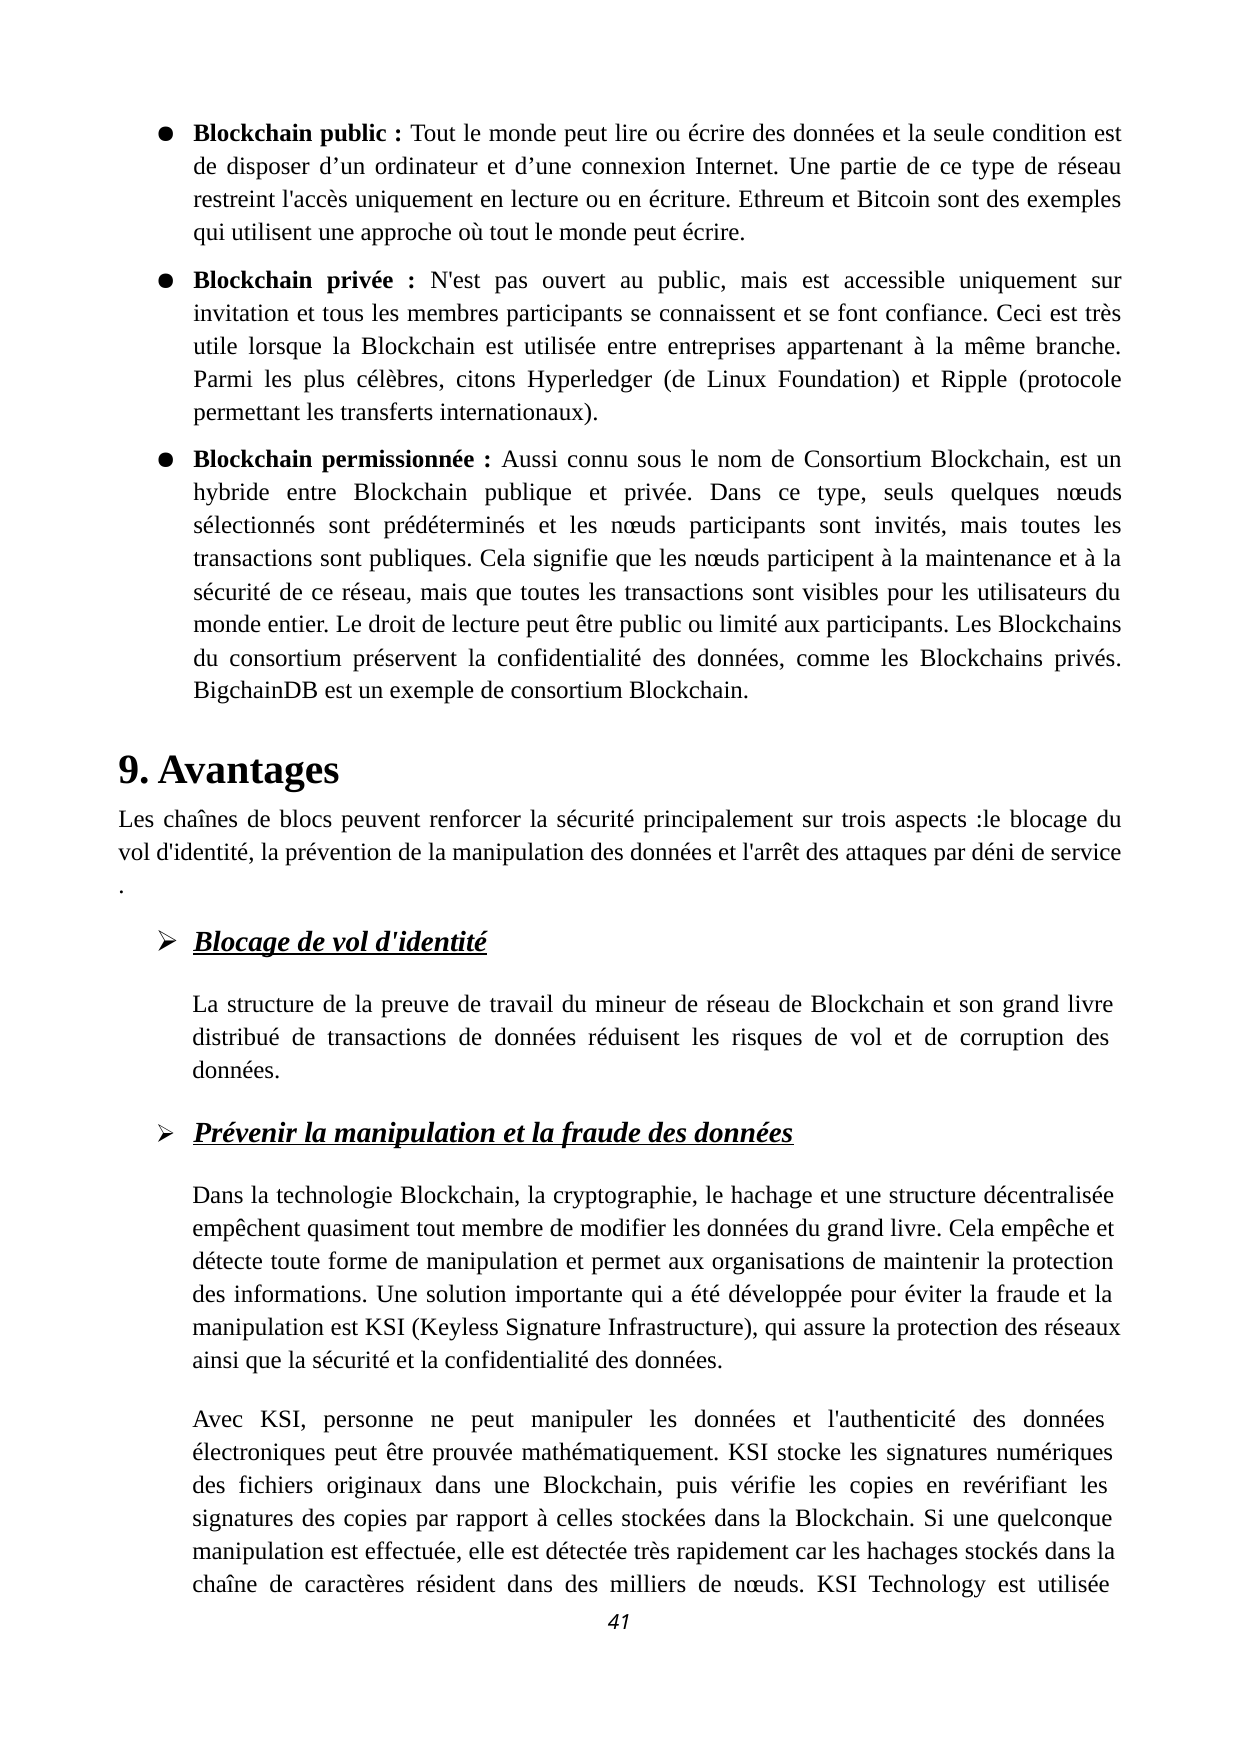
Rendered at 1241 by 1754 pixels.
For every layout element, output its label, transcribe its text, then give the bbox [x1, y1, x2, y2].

list Prévenir la manipulation et la fraude des données [156, 1115, 1122, 1148]
text Avec KSI, personne ne peut manipuler les données et l'authenticité des données électroniques peut être prouvée mathématiquement. KSI stocke les signatures numériques des fichiers originaux dans une Blockchain, puis vérifie les copies en revérifiant les signatures des copies par rapport à celles stockées dans la Blockchain. Si une quelconque manipulation est effectuée, elle est détectée très rapidement car les hachages stockés dans la chaîne de caractères résident dans des milliers de nœuds. KSI Technology est utilisée [118, 1404, 1122, 1598]
text Les chaînes de blocs peuvent renforcer la sécurité principalement sur trois aspects :le blocage du vol d'identité, la prévention de la manipulation des données et l'arrêt des attaques par déni de service . [118, 804, 1122, 899]
list Blockchain permissionnée : Aussi connu sous le nom de Consortium Blockchain, est un hybride entre Blockchain publique et privée. Dans ce type, seuls quelques nœuds sélectionnés sont prédéterminés et les nœuds participants sont invités, mais toutes les transactions sont publiques. Cela signifie que les nœuds participent à la maintenance et à la sécurité de ce réseau, mais que toutes les transactions sont visibles pour les utilisateurs du monde entier. Le droit de lecture peut être public ou limité aux participants. Les Blockchains du consortium préservent la confidentialité des données, comme les Blockchains privés. BigchainDB est un exemple de consortium Blockchain. [156, 444, 1122, 704]
list Blockchain privée : N'est pas ouvert au public, mais est accessible uniquement sur invitation et tous les membres participants se connaissent et se font confiance. Ceci est très utile lorsque la Blockchain est utilisée entre entreprises appartenant à la même branche. Parmi les plus célèbres, citons Hyperledger (de Linux Foundation) et Ripple (protocole permettant les transferts internationaux). [156, 265, 1122, 426]
text La structure de la preuve de travail du mineur de réseau de Blockchain et son grand livre distribué de transactions de données réduisent les risques de vol et de corruption des données. [118, 989, 1122, 1084]
subtitle 9. Avantages [118, 744, 1122, 792]
list Blockchain public : Tout le monde peut lire ou écrire des données et la seule condition est de disposer d’un ordinateur et d’une connexion Internet. Une partie de ce type de réseau restreint l'accès uniquement en lecture ou en écriture. Ethreum et Bitcoin sont des exemples qui utilisent une approche où tout le monde peut écrire. [156, 118, 1122, 246]
text Dans la technologie Blockchain, la cryptographie, le hachage et une structure décentralisée empêchent quasiment tout membre de modifier les données du grand livre. Cela empêche et détecte toute forme de manipulation et permet aux organisations de maintenir la protection des informations. Une solution importante qui a été développée pour éviter la fraude et la manipulation est KSI (Keyless Signature Infrastructure), qui assure la protection des réseaux ainsi que la sécurité et la confidentialité des données. [118, 1180, 1122, 1373]
list Blocage de vol d'identité [156, 924, 1122, 958]
